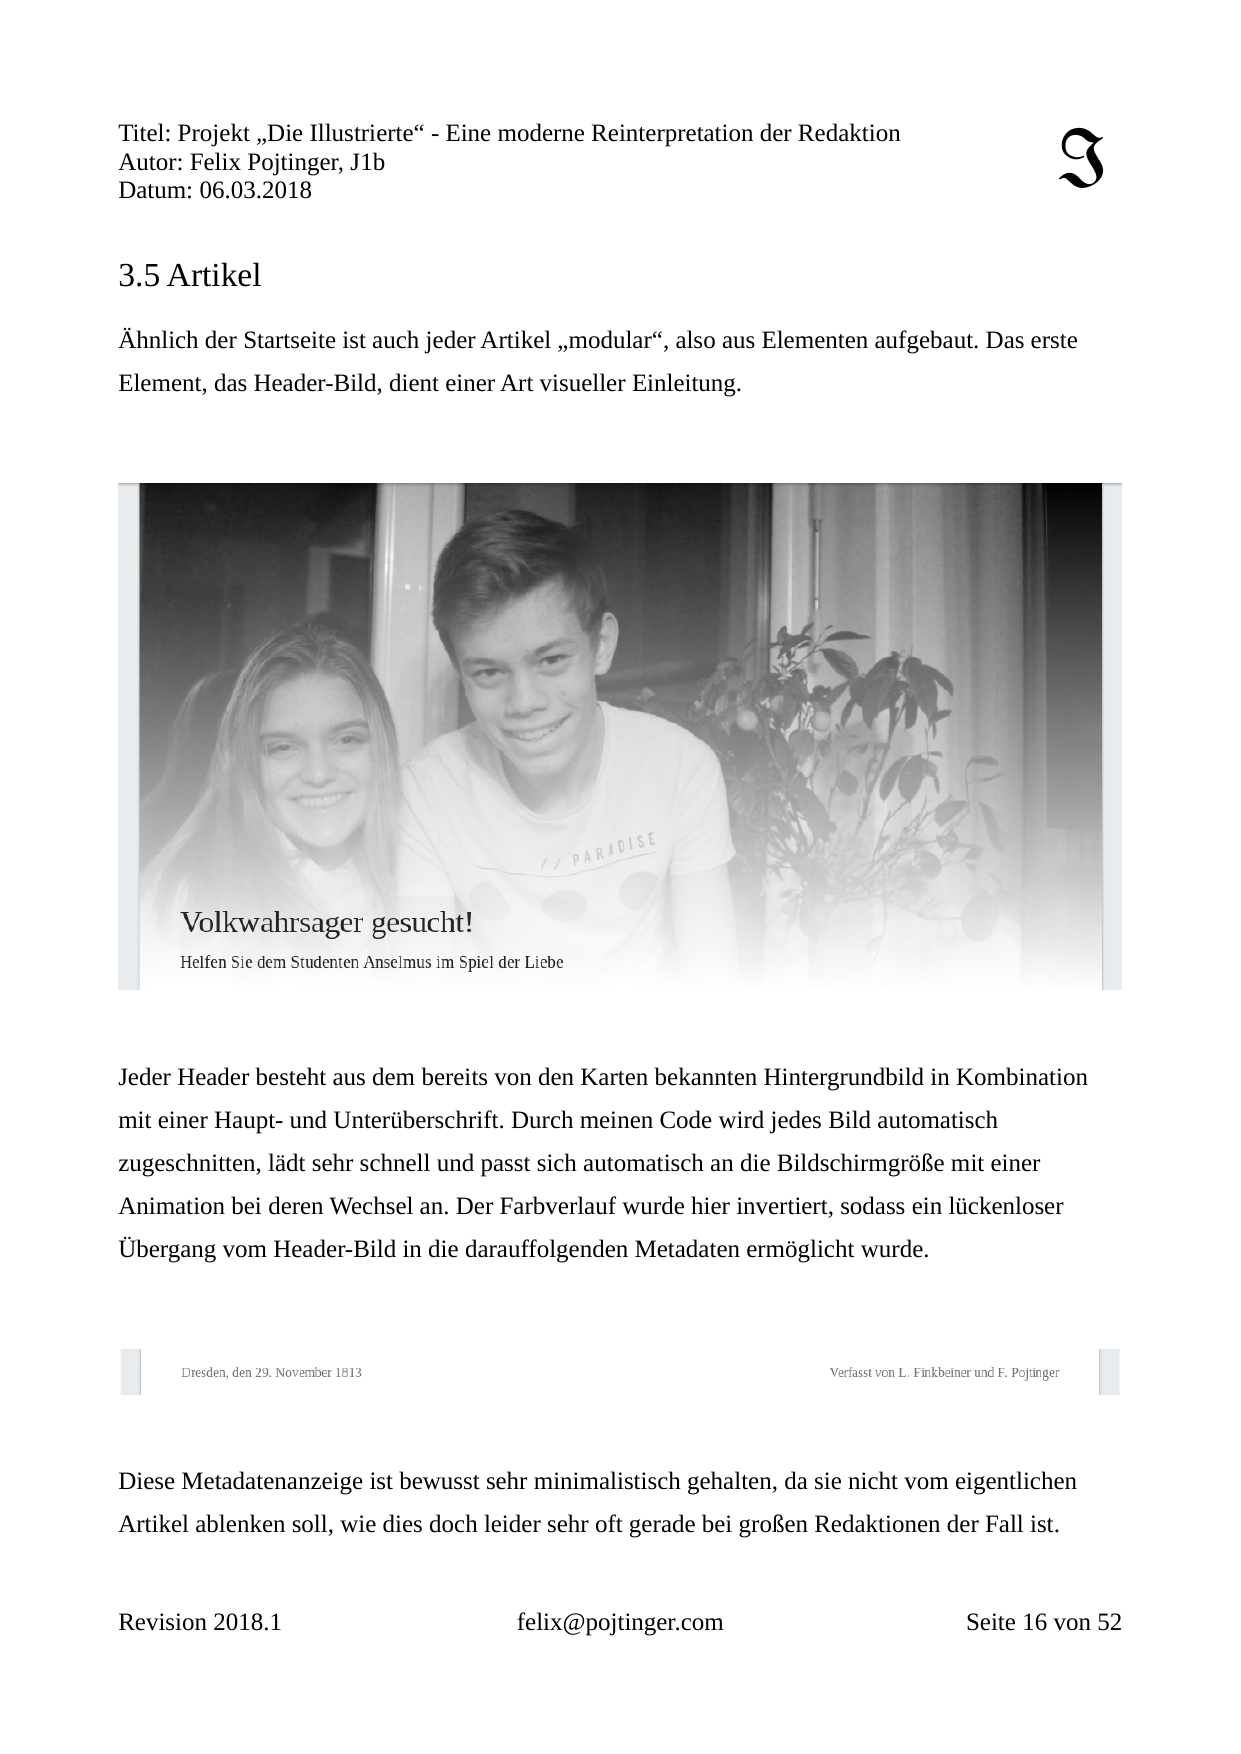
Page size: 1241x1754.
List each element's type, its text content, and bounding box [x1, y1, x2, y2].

picture [1046, 120, 1120, 194]
text Jeder Header besteht aus dem bereits von den Karten bekannten Hintergrundbild in Kombination mit einer Haupt- und Unterüberschrift. Durch meinen Code wird jedes Bild automatisch zugeschnitten, lädt sehr schnell und passt sich automatisch an die Bildschirmgröße mit einer Animation bei deren Wechsel an. Der Farbverlauf wurde hier invertiert, sodass ein lückenloser Übergang vom Header-Bild in die darauffolgenden Metadaten ermöglicht wurde. [118, 1062, 1122, 1263]
picture [118, 483, 1123, 990]
picture [120, 1349, 1120, 1395]
subtitle 3.5 Artikel [118, 255, 1122, 293]
text Diese Metadatenanzeige ist bewusst sehr minimalistisch gehalten, da sie nicht vom eigentlichen Artikel ablenken soll, wie dies doch leider sehr oft gerade bei großen Redaktionen der Fall ist. [118, 1466, 1122, 1538]
text Ähnlich der Startseite ist auch jeder Artikel „modular“, also aus Elementen aufgebaut. Das erste Element, das Header-Bild, dient einer Art visueller Einleitung. [118, 325, 1122, 397]
